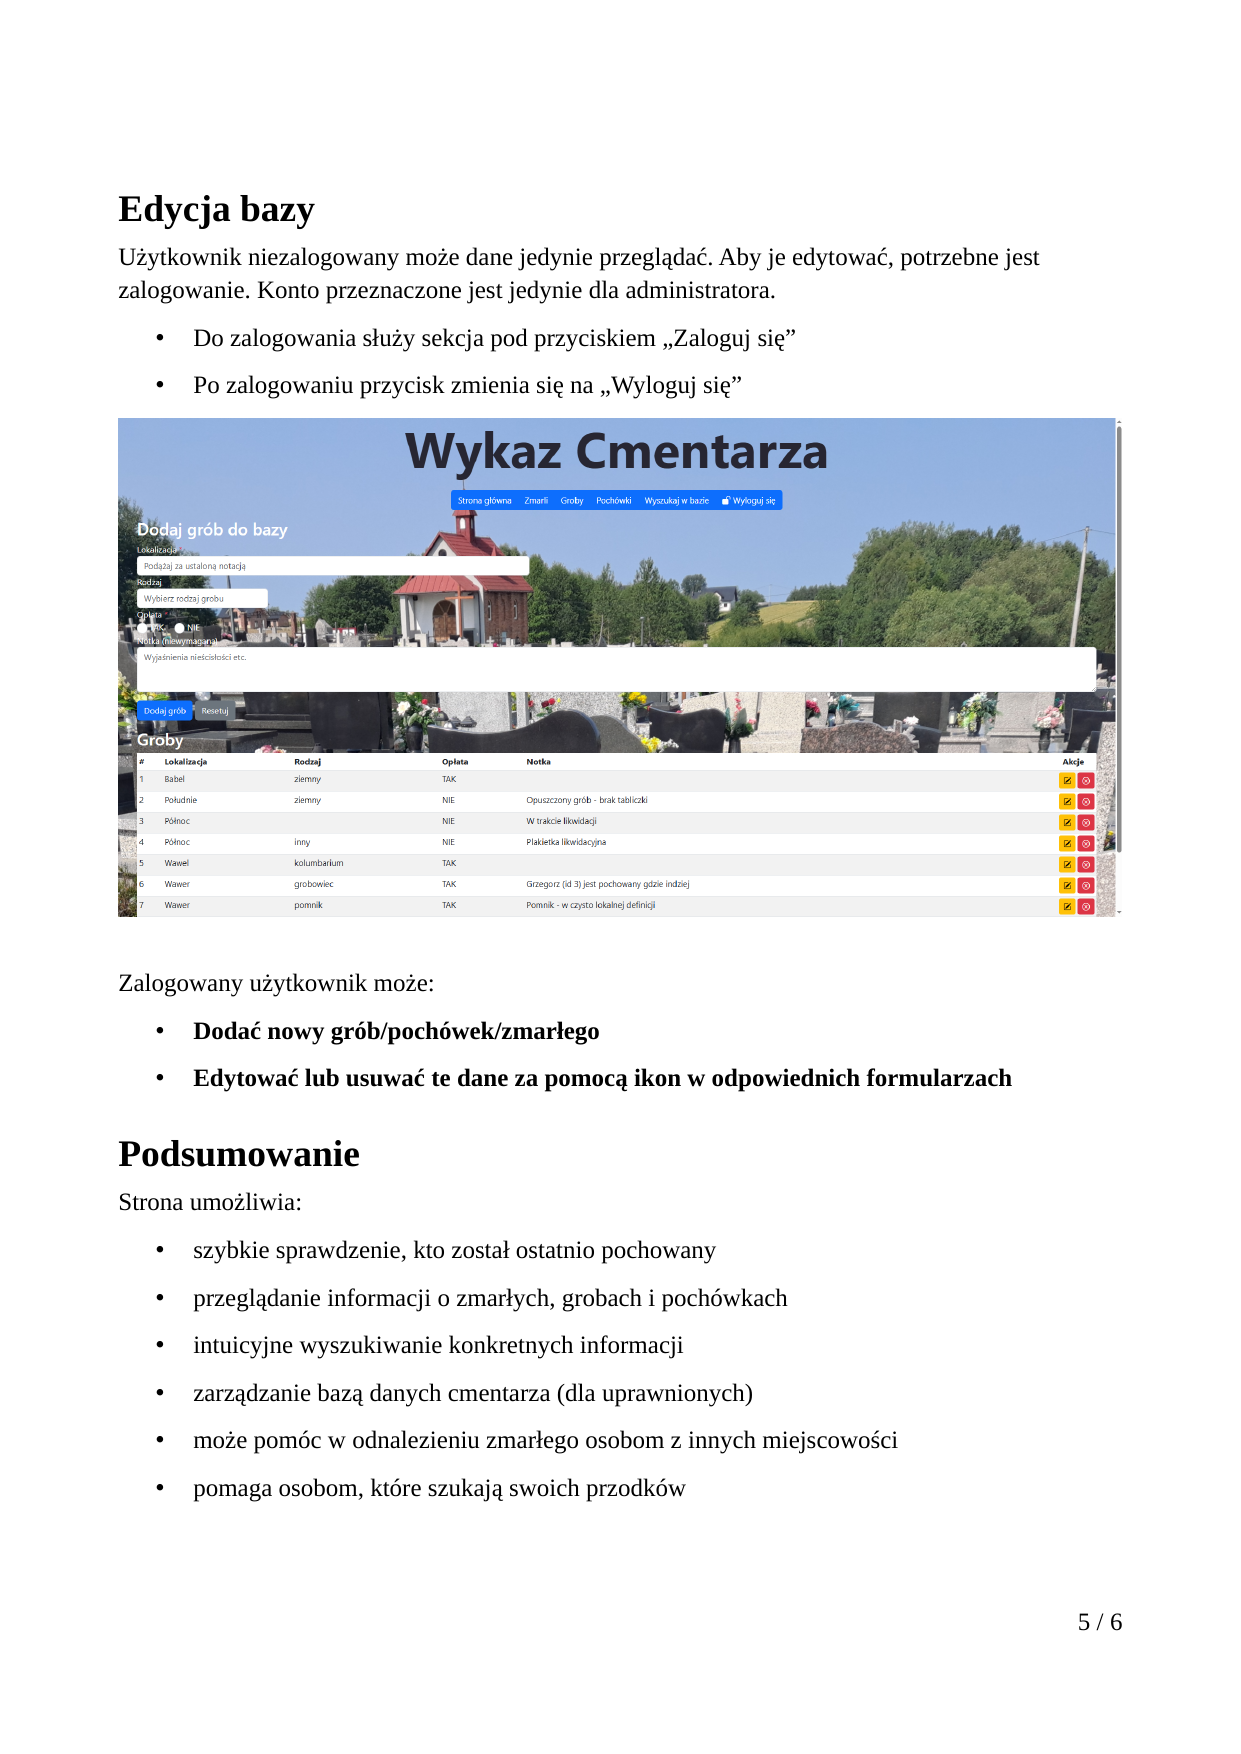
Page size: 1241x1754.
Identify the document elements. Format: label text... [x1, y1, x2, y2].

list intuicyjne wyszukiwanie konkretnych informacji [156, 1330, 1122, 1359]
subtitle Edycja bazy [118, 187, 1122, 230]
list pomaga osobom, które szukają swoich przodków [156, 1473, 1122, 1502]
list przeglądanie informacji o zmarłych, grobach i pochówkach [156, 1283, 1122, 1311]
subtitle Podsumowanie [118, 1132, 1122, 1175]
list Dodać nowy grób/pochówek/zmarłego [156, 1016, 1122, 1044]
list szybkie sprawdzenie, kto został ostatnio pochowany [156, 1235, 1122, 1264]
list Do zalogowania służy sekcja pod przyciskiem „Zaloguj się” [156, 323, 1122, 352]
list Edytować lub usuwać te dane za pomocą ikon w odpowiednich formularzach [156, 1063, 1122, 1092]
text Strona umożliwia: [118, 1187, 1122, 1216]
list Po zalogowaniu przycisk zmienia się na „Wyloguj się” [156, 370, 1122, 399]
list może pomóc w odnalezieniu zmarłego osobom z innych miejscowości [156, 1425, 1122, 1454]
text Zalogowany użytkownik może: [118, 968, 1122, 997]
text Użytkownik niezalogowany może dane jedynie przeglądać. Aby je edytować, potrzebne jest zalogowanie. Konto przeznaczone jest jedynie dla administratora. [118, 242, 1122, 304]
list zarządzanie bazą danych cmentarza (dla uprawnionych) [156, 1378, 1122, 1407]
picture [118, 418, 1123, 917]
